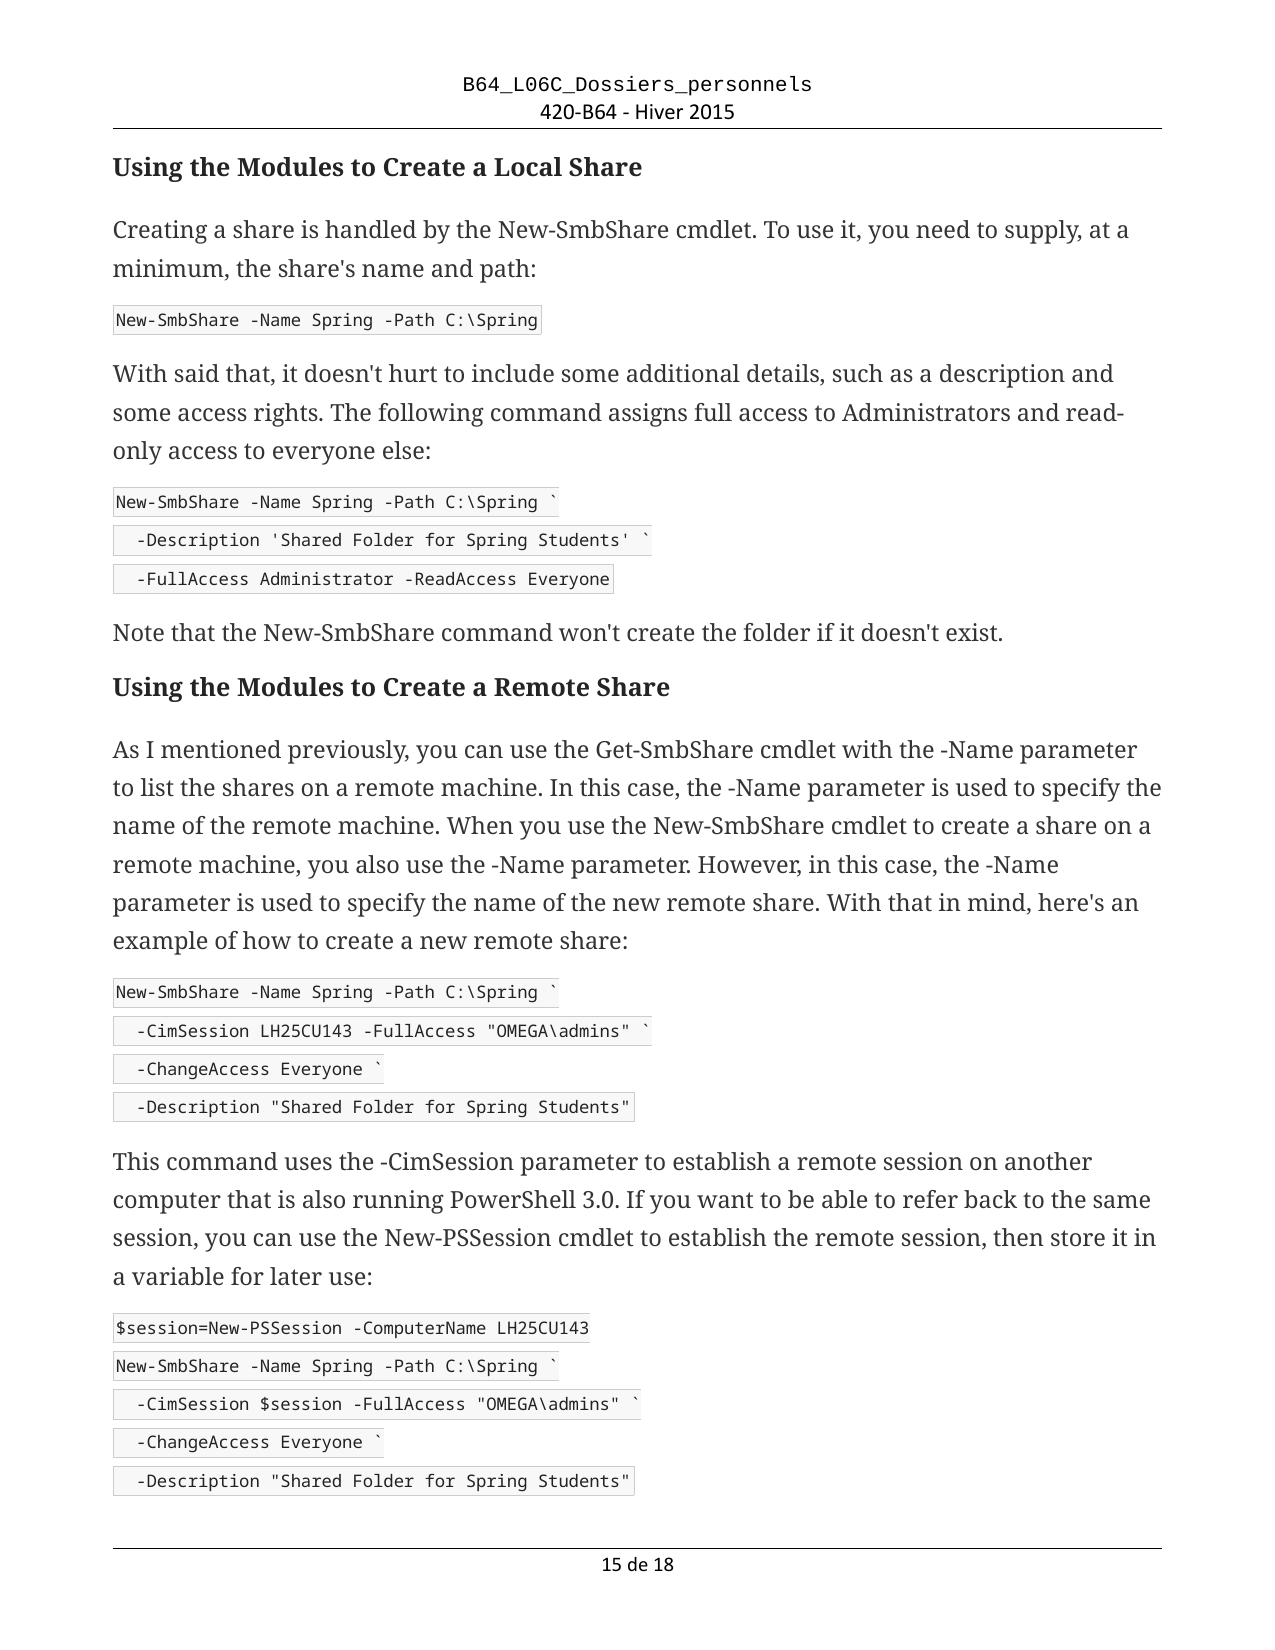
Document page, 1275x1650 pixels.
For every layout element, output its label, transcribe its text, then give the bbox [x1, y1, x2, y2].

text This command uses the -CimSession parameter to establish a remote session on another computer that is also running PowerShell 3.0. If you want to be able to refer back to the same session, you can use the New-PSSession cmdlet to establish the remote session, then store it in a variable for later use: [112, 1145, 1162, 1292]
subtitle Using the Modules to Create a Local Share [112, 150, 1162, 184]
text As I mentioned previously, you can use the Get-SmbShare cmdlet with the -Name parameter to list the shares on a remote machine. In this case, the -Name parameter is used to specify the name of the remote machine. When you use the New-SmbShare cmdlet to create a share on a remote machine, you also use the -Name parameter. However, in this case, the -Name parameter is used to specify the name of the new remote share. With that in mind, here's an example of how to create a new remote share: [112, 733, 1162, 957]
text New-SmbShare -Name Spring -Path C:\Spring ` -CimSession LH25CU143 -FullAccess "OMEGA\admins" ` -ChangeAccess Everyone ` -Description "Shared Folder for Spring Students" [112, 977, 1162, 1122]
text New-SmbShare -Name Spring -Path C:\Spring [114, 306, 541, 334]
subtitle Using the Modules to Create a Remote Share [112, 669, 1162, 703]
text Creating a share is handled by the New-SmbShare cmdlet. To use it, you need to supply, at a minimum, the share's name and path: [112, 213, 1162, 284]
text Note that the New-SmbShare command won't create the folder if it doesn't exist. [112, 616, 1162, 648]
text [542, 305, 1162, 334]
text New-SmbShare -Name Spring -Path C:\Spring ` -Description 'Shared Folder for Spring Students' ` -FullAccess Administrator -ReadAccess Everyone [112, 487, 1162, 593]
text With said that, it doesn't hurt to include some additional details, such as a description and some access rights. The following command assigns full access to Administrators and read-only access to everyone else: [112, 358, 1162, 466]
text $session=New-PSSession -ComputerName LH25CU143 New-SmbShare -Name Spring -Path C:\Spring ` -CimSession $session -FullAccess "OMEGA\admins" ` -ChangeAccess Everyone ` -Description "Shared Folder for Spring Students" [112, 1313, 1162, 1495]
